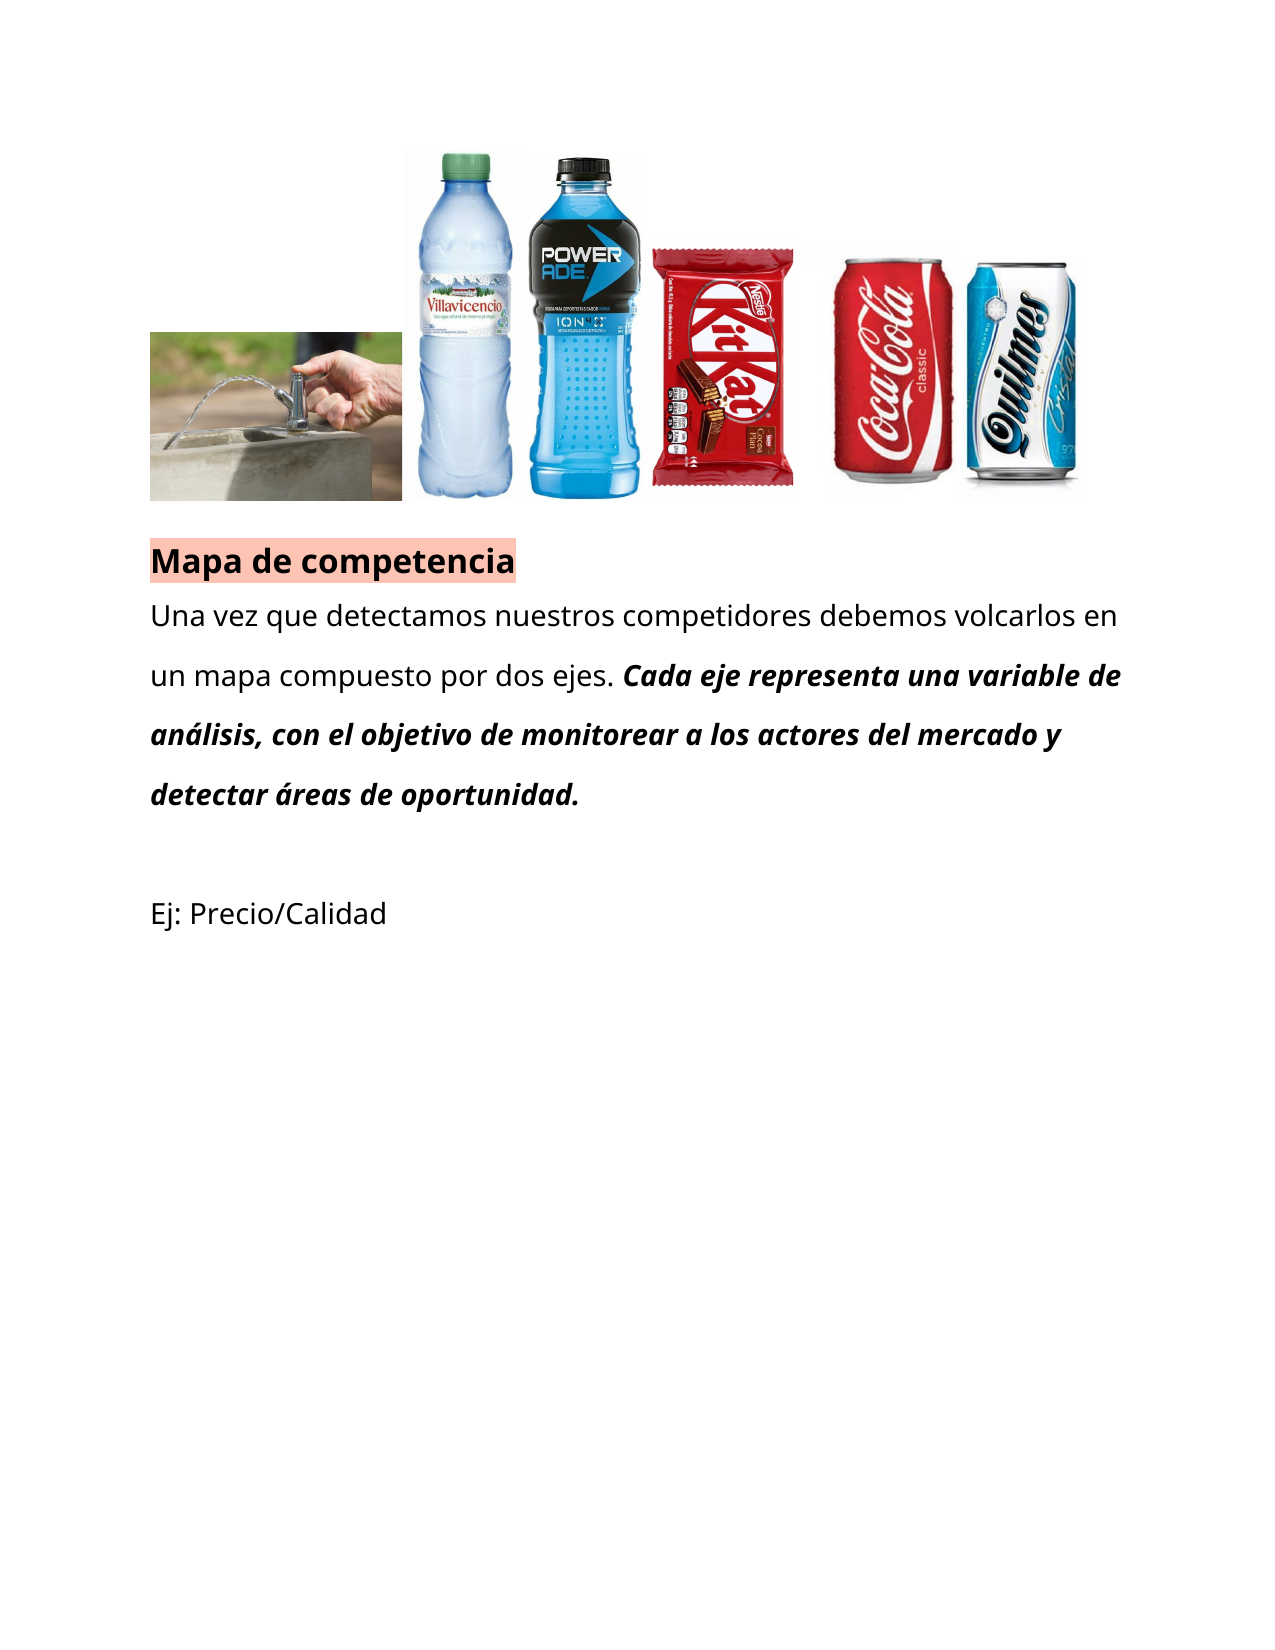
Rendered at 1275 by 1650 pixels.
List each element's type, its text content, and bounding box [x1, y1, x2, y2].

picture [150, 150, 1082, 501]
subtitle Mapa de competencia [516, 538, 1125, 583]
text Una vez que detectamos nuestros competidores debemos volcarlos en un mapa compuesto por dos ejes. Cada eje representa una variable de análisis, con el objetivo de monitorear a los actores del mercado y detectar áreas de oportunidad. [150, 596, 1125, 814]
text Ej: Precio/Calidad [150, 893, 1125, 933]
